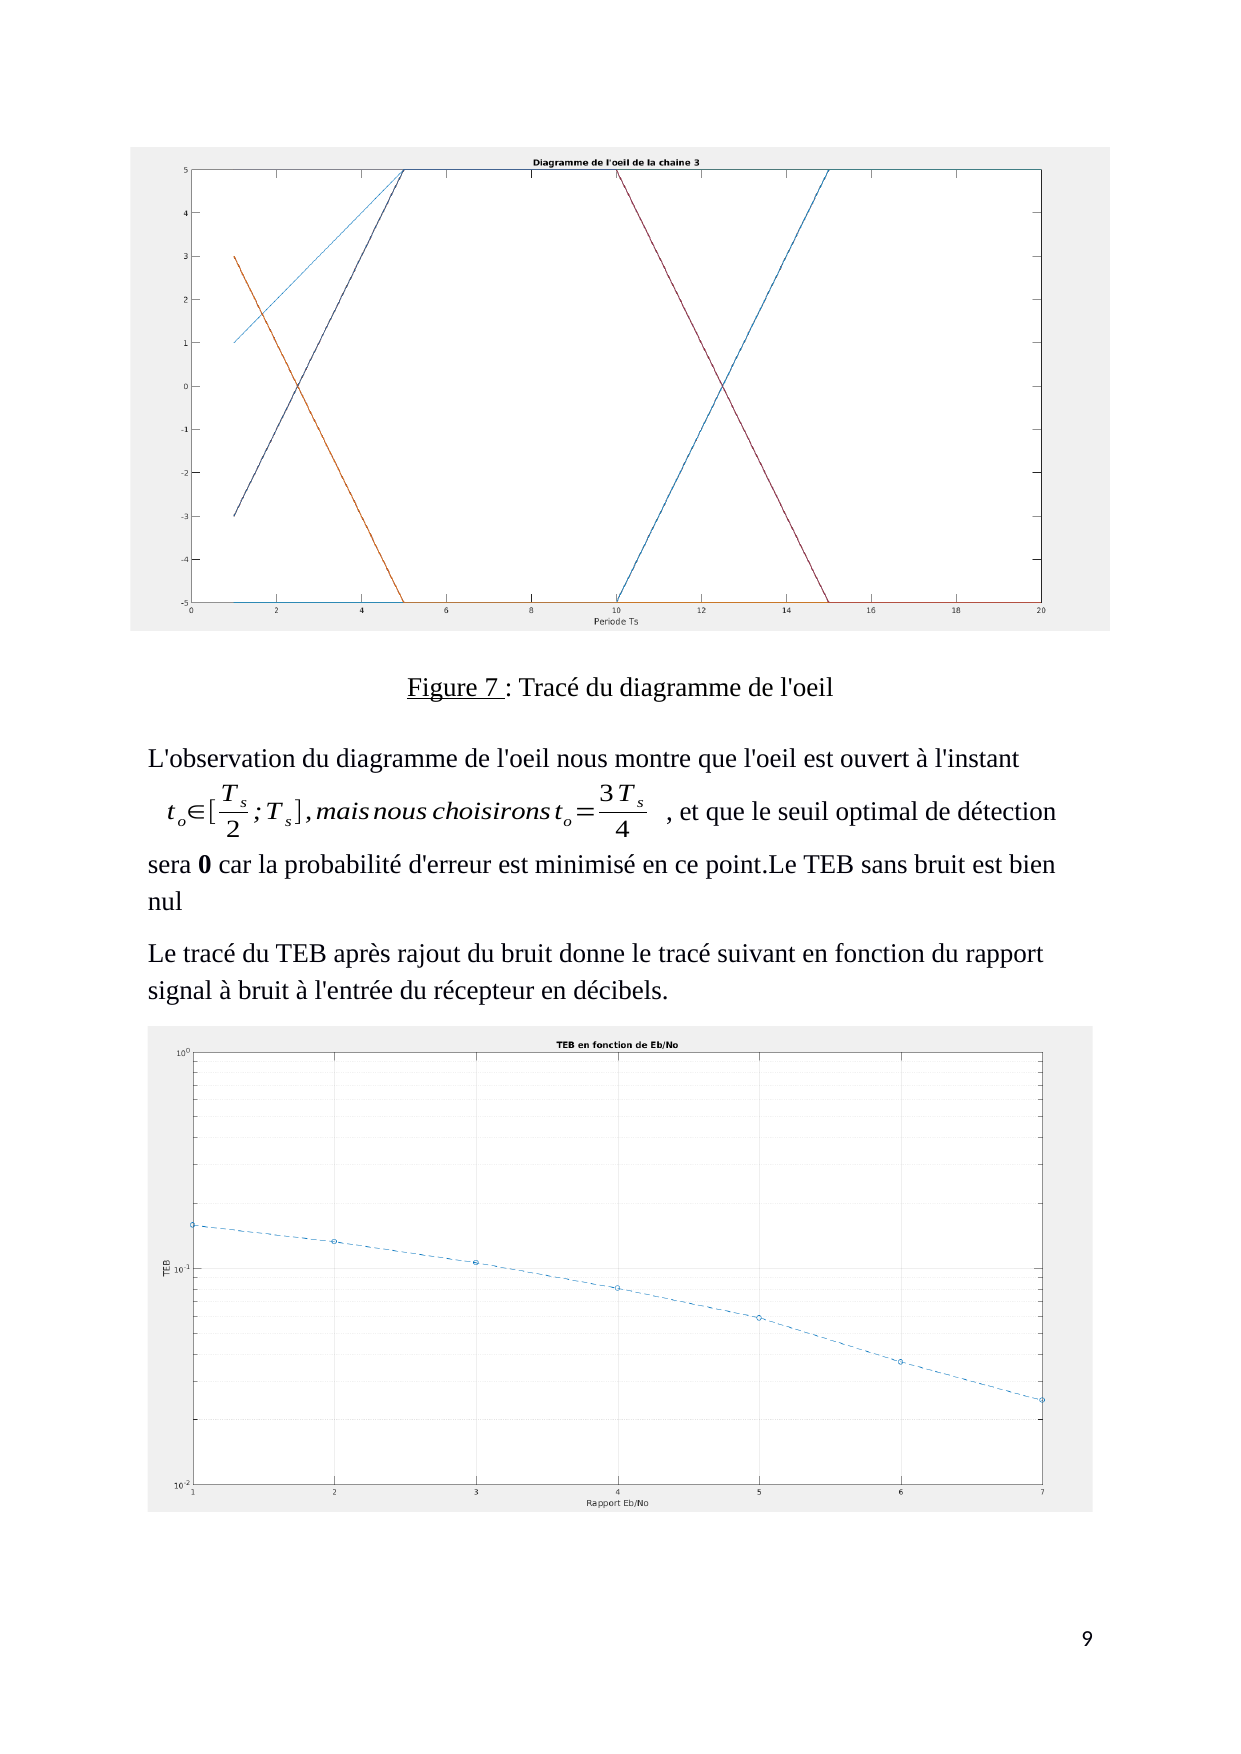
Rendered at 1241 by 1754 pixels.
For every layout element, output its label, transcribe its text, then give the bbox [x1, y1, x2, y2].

picture [130, 147, 1110, 631]
text Le tracé du TEB après rajout du bruit donne le tracé suivant en fonction du rapport signal à bruit à l'entrée du récepteur en décibels. [148, 937, 1093, 1006]
picture [147, 1026, 1093, 1512]
text L'observation du diagramme de l'oeil nous montre que l'oeil est ouvert à l'instant , et que le seuil optimal de détection sera 0 car la probabilité d'erreur est minimisé en ce point.Le TEB sans bruit est bien nul [148, 742, 1093, 916]
text Figure 7 : Tracé du diagramme de l'oeil [148, 671, 1093, 702]
